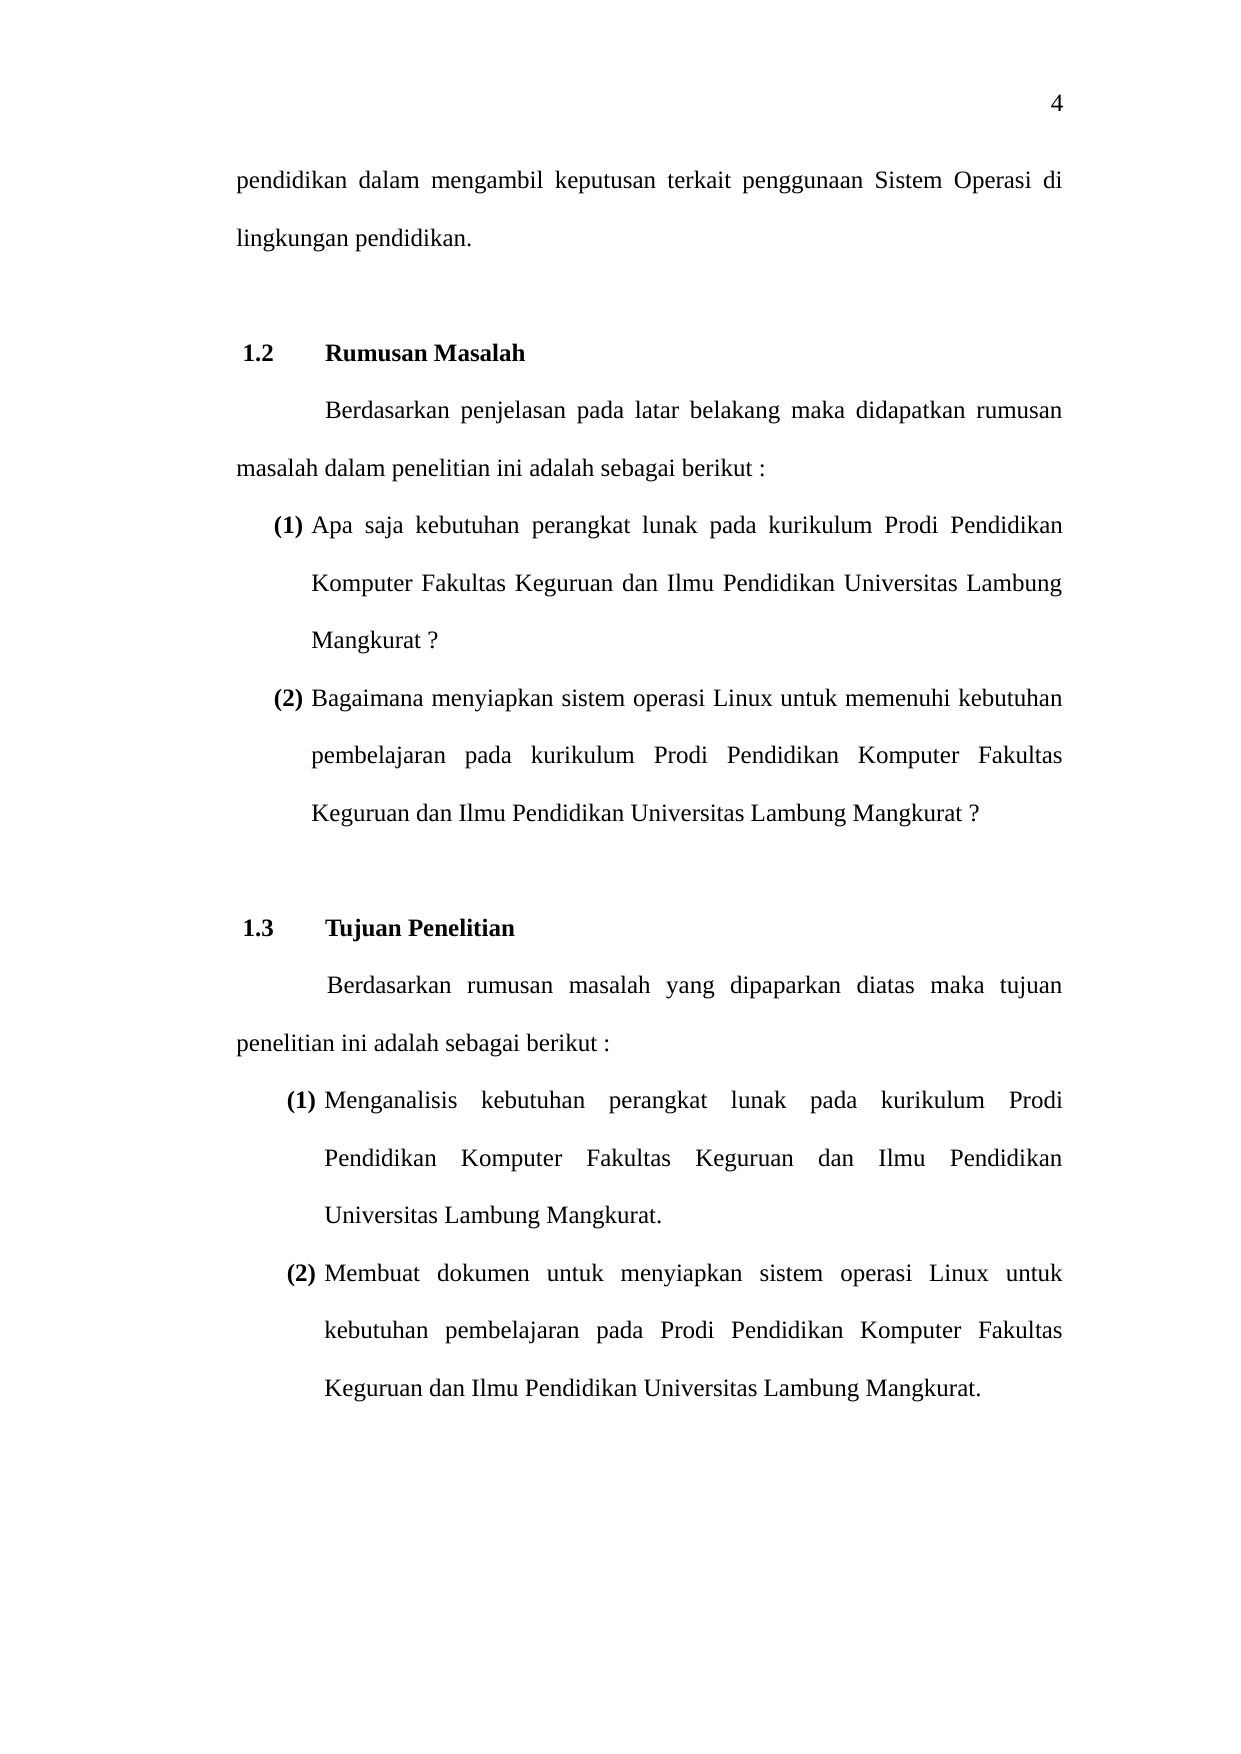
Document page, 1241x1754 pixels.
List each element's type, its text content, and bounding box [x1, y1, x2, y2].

text Berdasarkan rumusan masalah yang dipaparkan diatas maka tujuan penelitian ini adalah sebagai berikut : [236, 970, 1063, 1057]
list Bagaimana menyiapkan sistem operasi Linux untuk memenuhi kebutuhan pembelajaran pada kurikulum Prodi Pendidikan Komputer Fakultas Keguruan dan Ilmu Pendidikan Universitas Lambung Mangkurat ? [274, 683, 1063, 827]
list Apa saja kebutuhan perangkat lunak pada kurikulum Prodi Pendidikan Komputer Fakultas Keguruan dan Ilmu Pendidikan Universitas Lambung Mangkurat ? [274, 510, 1063, 654]
text pendidikan dalam mengambil keputusan terkait penggunaan Sistem Operasi di lingkungan pendidikan. [236, 165, 1063, 252]
list Menganalisis kebutuhan perangkat lunak pada kurikulum Prodi Pendidikan Komputer Fakultas Keguruan dan Ilmu Pendidikan Universitas Lambung Mangkurat. [287, 1085, 1063, 1229]
subtitle Tujuan penelitian [236, 913, 1063, 942]
subtitle Rumusan masalah [236, 338, 1063, 367]
list Membuat dokumen untuk menyiapkan sistem operasi Linux untuk kebutuhan pembelajaran pada Prodi Pendidikan Komputer Fakultas Keguruan dan Ilmu Pendidikan Universitas Lambung Mangkurat. [287, 1258, 1063, 1402]
text Berdasarkan penjelasan pada latar belakang maka didapatkan rumusan masalah dalam penelitian ini adalah sebagai berikut : [236, 395, 1063, 482]
